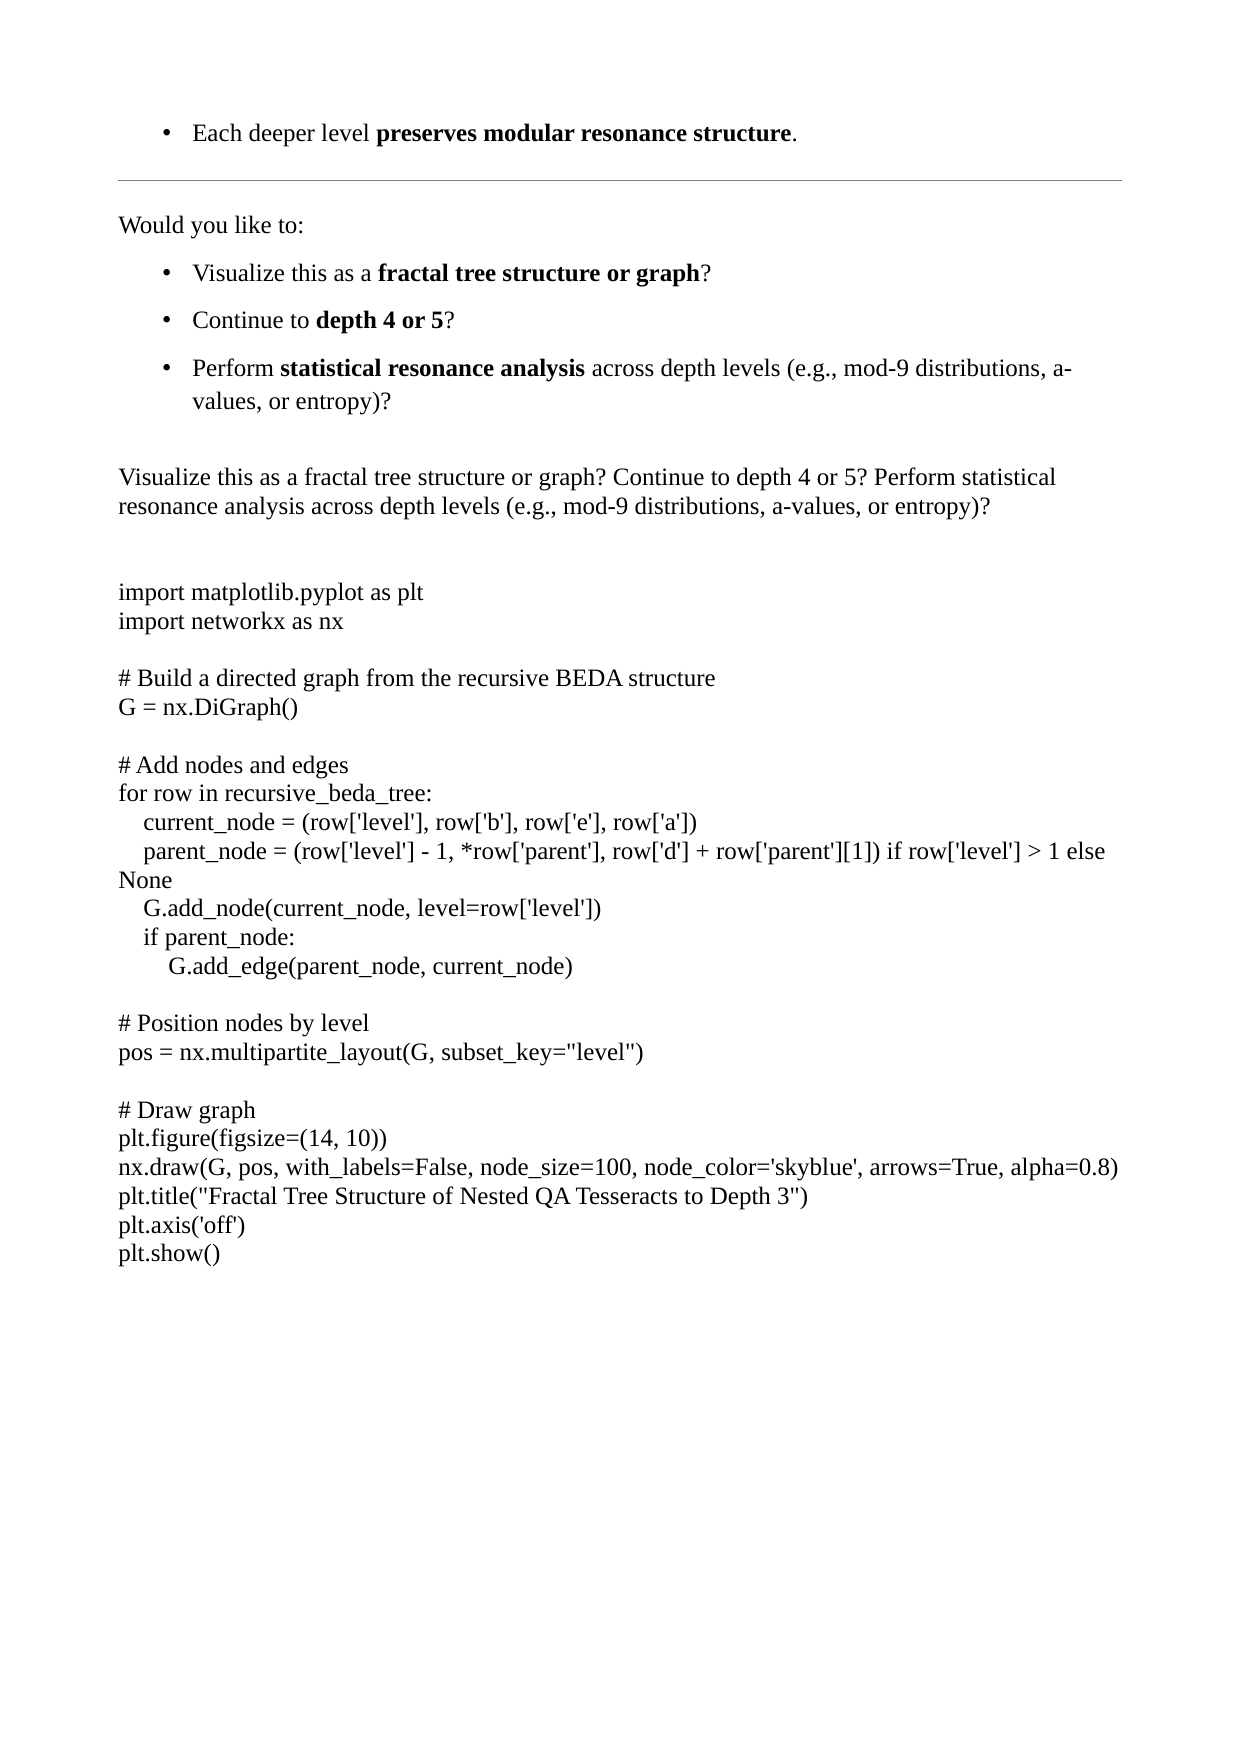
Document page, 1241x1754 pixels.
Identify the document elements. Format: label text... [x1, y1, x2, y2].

text # Add nodes and edges [118, 750, 1122, 778]
text G = nx.DiGraph() [118, 692, 1122, 721]
text Would you like to: [118, 210, 1122, 239]
text import matplotlib.pyplot as plt [118, 577, 1122, 606]
text plt.title("Fractal Tree Structure of Nested QA Tesseracts to Depth 3") [118, 1181, 1122, 1210]
text plt.axis('off') [118, 1210, 1122, 1238]
text current_node = (row['level'], row['b'], row['e'], row['a']) [118, 807, 1122, 836]
text # Draw graph [118, 1095, 1122, 1123]
text G.add_node(current_node, level=row['level']) [118, 893, 1122, 922]
text import networkx as nx [118, 606, 1122, 635]
list Continue to depth 4 or 5? [162, 305, 1122, 334]
text plt.show() [118, 1238, 1122, 1267]
text plt.figure(figsize=(14, 10)) [118, 1123, 1122, 1152]
text # Build a directed graph from the recursive BEDA structure [118, 663, 1122, 692]
text # Position nodes by level [118, 1008, 1122, 1037]
list Visualize this as a fractal tree structure or graph? [162, 258, 1122, 286]
list Perform statistical resonance analysis across depth levels (e.g., mod-9 distributions, a-values, or entropy)? [162, 353, 1122, 414]
text if parent_node: [118, 922, 1122, 951]
text Visualize this as a fractal tree structure or graph? Continue to depth 4 or 5? Perform statistical resonance analysis across depth levels (e.g., mod-9 distributions, a-values, or entropy)? ​ [118, 462, 1122, 520]
text G.add_edge(parent_node, current_node) [118, 951, 1122, 980]
text nx.draw(G, pos, with_labels=False, node_size=100, node_color='skyblue', arrows=True, alpha=0.8) [118, 1152, 1122, 1181]
list Each deeper level preserves modular resonance structure. [162, 118, 1122, 147]
text parent_node = (row['level'] - 1, *row['parent'], row['d'] + row['parent'][1]) if row['level'] > 1 else None [118, 836, 1122, 893]
text for row in recursive_beda_tree: [118, 778, 1122, 807]
text pos = nx.multipartite_layout(G, subset_key="level") [118, 1037, 1122, 1066]
